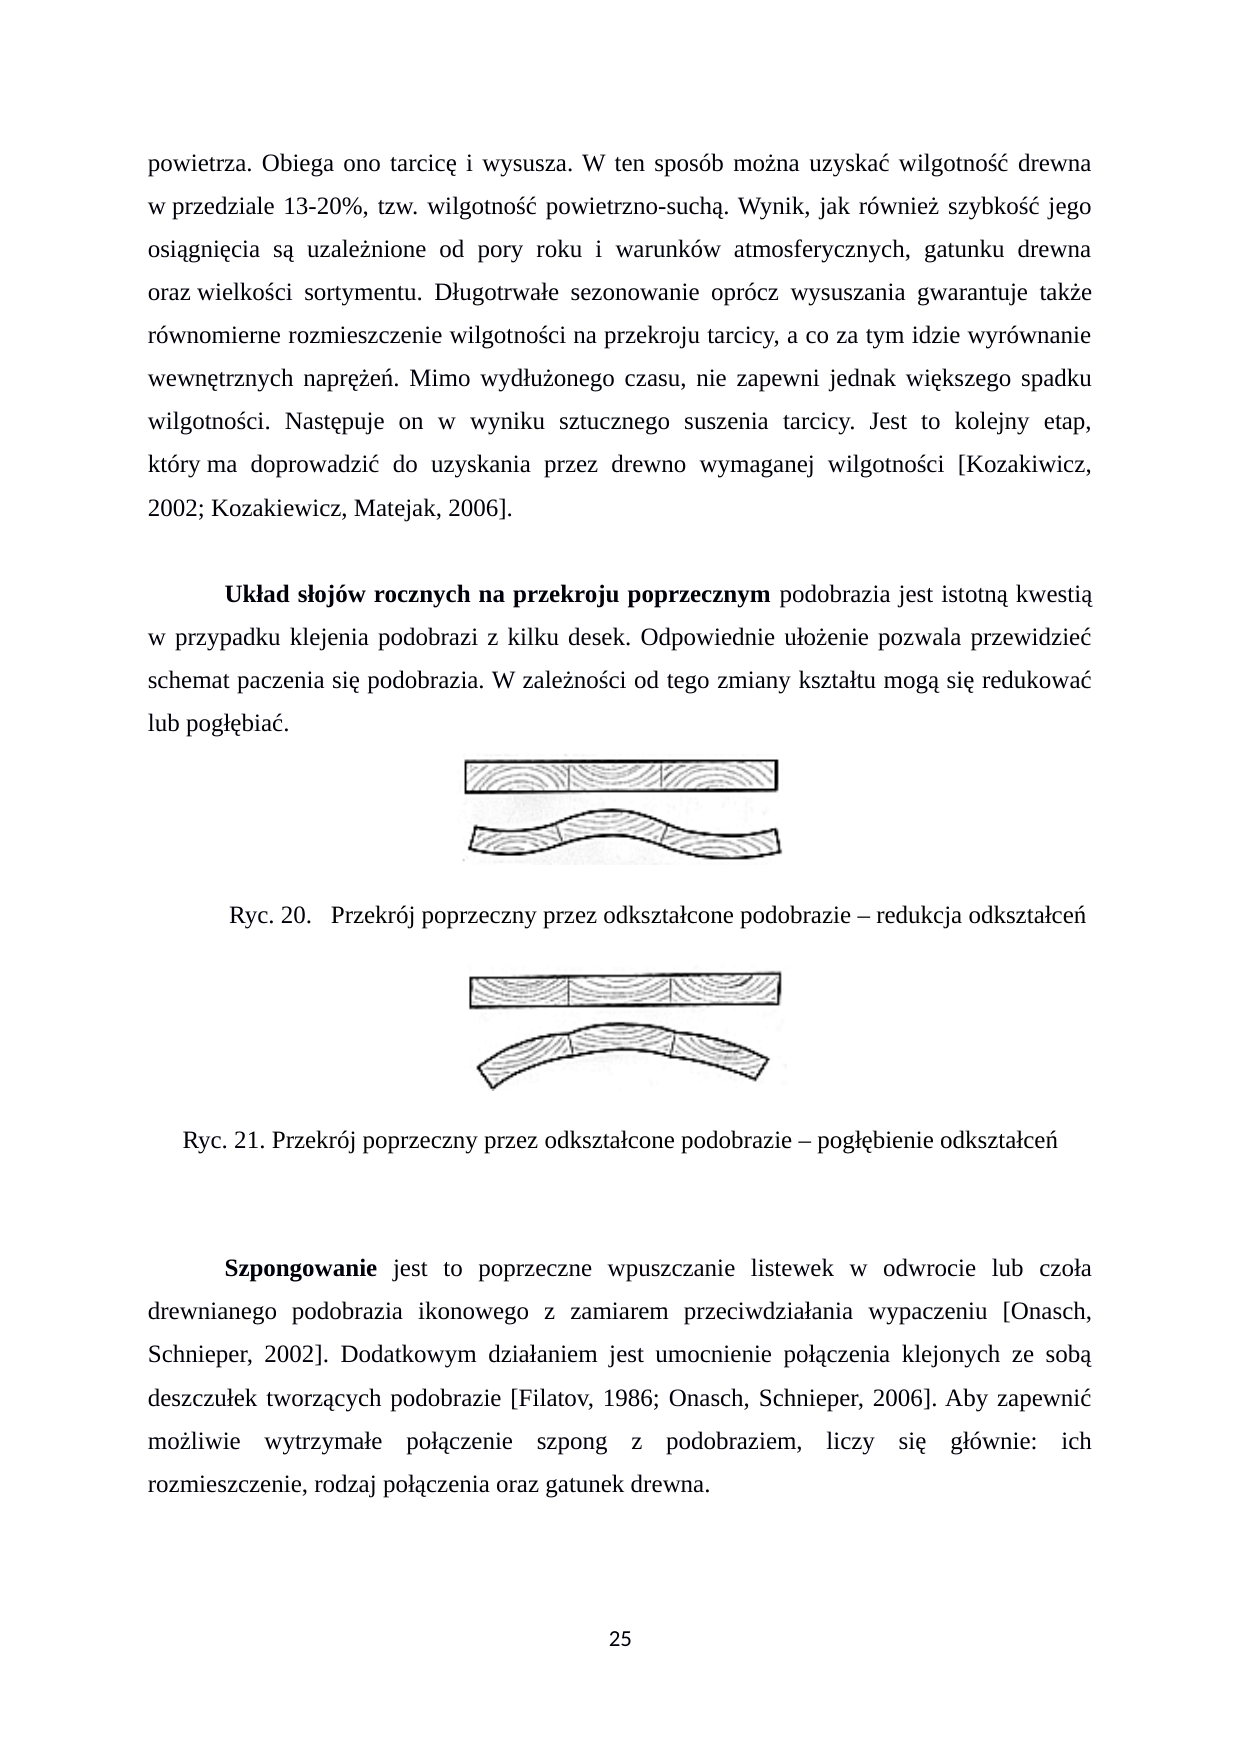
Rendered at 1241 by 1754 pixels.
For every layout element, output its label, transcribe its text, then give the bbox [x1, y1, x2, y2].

picture [451, 964, 789, 1091]
text Szpongowanie jest to poprzeczne wpuszczanie listewek w odwrocie lub czoła drewnianego podobrazia ikonowego z zamiarem przeciwdziałania wypaczeniu [Onasch, Schnieper, 2002]. Dodatkowym działaniem jest umocnienie połączenia klejonych ze sobą deszczułek tworzących podobrazie [Filatov, 1986; Onasch, Schnieper, 2006]. Aby zapewnić możliwie wytrzymałe połączenie szpong z podobraziem, liczy się głównie: ich rozmieszczenie, rodzaj połączenia oraz gatunek drewna. [148, 1253, 1093, 1498]
picture [456, 751, 784, 865]
text Ryc. 20. Przekrój poprzeczny przez odkształcone podobrazie – redukcja odkształceń [223, 751, 1093, 929]
text powietrza. Obiega ono tarcicę i wysusza. W ten sposób można uzyskać wilgotność drewna w przedziale 13-20%, tzw. wilgotność powietrzno-suchą. Wynik, jak również szybkość jego osiągnięcia są uzależnione od pory roku i warunków atmosferycznych, gatunku drewna oraz wielkości sortymentu. Długotrwałe sezonowanie oprócz wysuszania gwarantuje także równomierne rozmieszczenie wilgotności na przekroju tarcicy, a co za tym idzie wyrównanie wewnętrznych naprężeń. Mimo wydłużonego czasu, nie zapewni jednak większego spadku wilgotności. Następuje on w wyniku sztucznego suszenia tarcicy. Jest to kolejny etap, który ma doprowadzić do uzyskania przez drewno wymaganej wilgotności [Kozakiwicz, 2002; Kozakiewicz, Matejak, 2006]. [148, 148, 1093, 521]
text Układ słojów rocznych na przekroju poprzecznym podobrazia jest istotną kwestią w przypadku klejenia podobrazi z kilku desek. Odpowiednie ułożenie pozwala przewidzieć schemat paczenia się podobrazia. W zależności od tego zmiany kształtu mogą się redukować lub pogłębiać. [148, 579, 1093, 737]
text Ryc. 21. Przekrój poprzeczny przez odkształcone podobrazie – pogłębienie odkształceń [148, 964, 1093, 1154]
